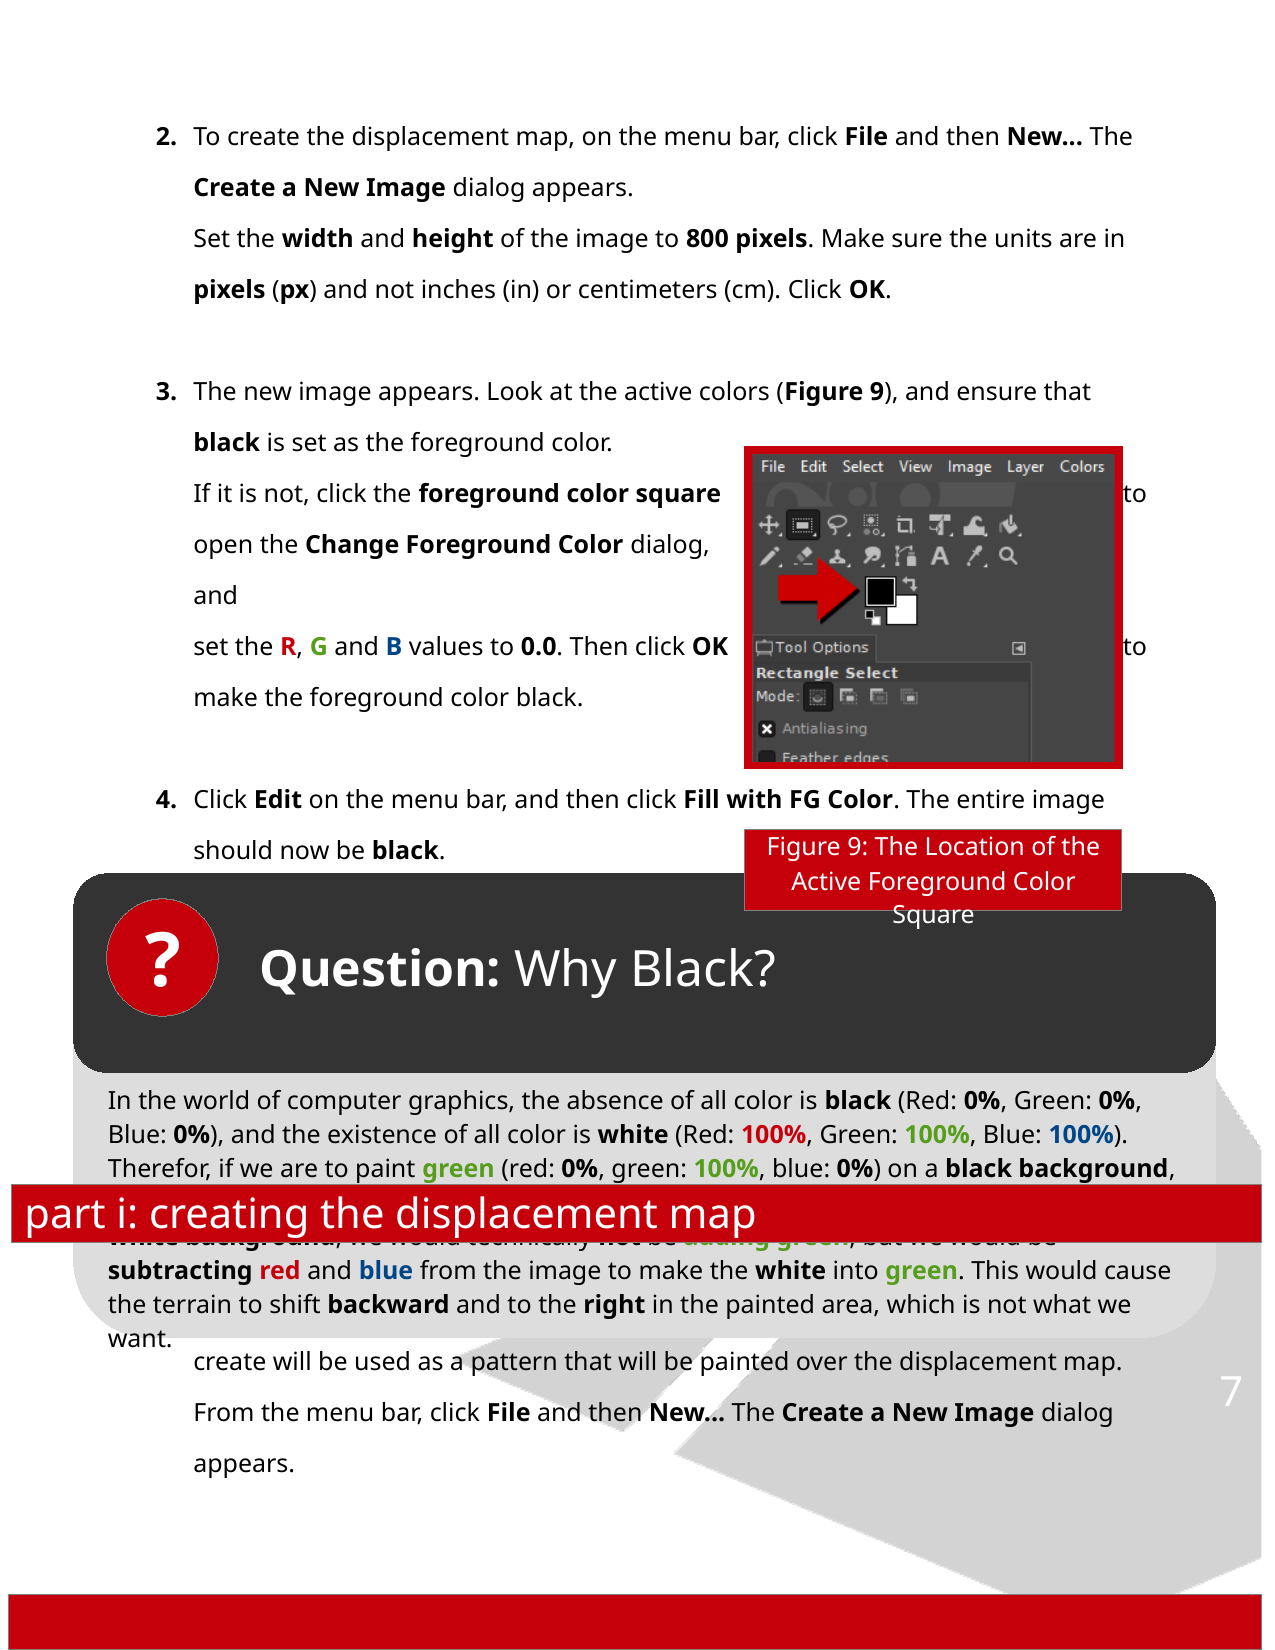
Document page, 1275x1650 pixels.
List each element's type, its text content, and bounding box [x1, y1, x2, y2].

list set the R, G and B values to 0.0. Then click OK to make the foreground color black. [1123, 628, 1157, 714]
list If it is not, click the foreground color square to open the Change Foreground Color dialog, and [156, 475, 744, 612]
list From the menu bar, click File and then New... The Create a New Image dialog appears. [156, 1394, 428, 1479]
list The new image appears. Look at the active colors (Figure 9), and ensure that black is set as the foreground color. [156, 373, 1157, 458]
list set the R, G and B values to 0.0. Then click OK to make the foreground color black. [156, 628, 744, 714]
list To create the displacement map, on the menu bar, click File and then New... The Create a New Image dialog appears. [156, 118, 1157, 203]
picture [752, 454, 1115, 762]
list Click Edit on the menu bar, and then click Fill with FG Color. The entire image should now be black. [156, 782, 1157, 867]
list now look similar to Figure 24. If it does not, feel free to undo and [428, 817, 1262, 1184]
list now look similar to Figure 24. If it does not, feel free to undo and [428, 1243, 1262, 1594]
list Set the width and height of the image to 800 pixels. Make sure the units are in pixels (px) and not inches (in) or centimeters (cm). Click OK. [156, 220, 1157, 305]
list If it is not, click the foreground color square to open the Change Foreground Color dialog, and [1123, 475, 1157, 612]
list Now lets create the image for a custom brush. The custom brush image that we create will be used as a pattern that will be painted over the displacement map. [156, 1338, 428, 1377]
